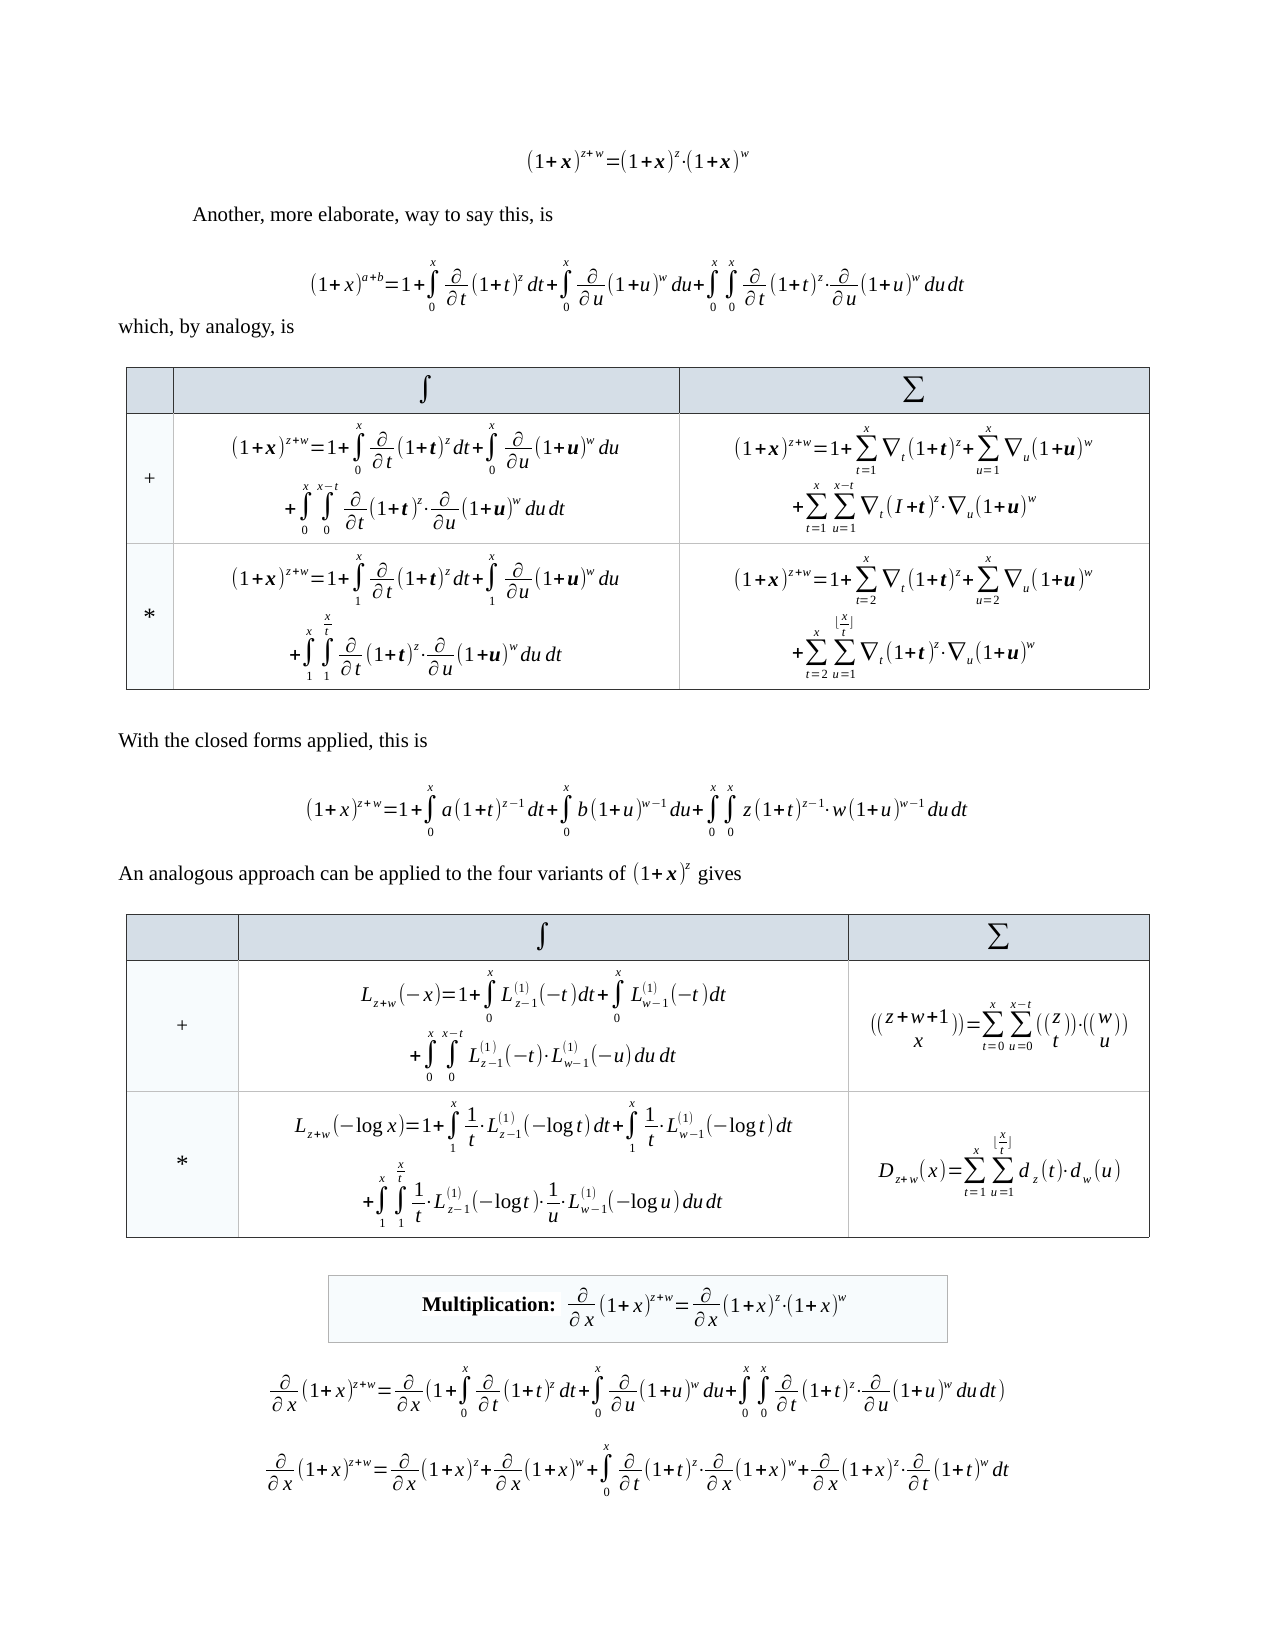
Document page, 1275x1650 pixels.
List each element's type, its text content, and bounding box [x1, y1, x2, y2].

table_header [174, 368, 679, 413]
text Multiplication: [329, 1276, 947, 1342]
table_cell [849, 1092, 1149, 1237]
table_header [239, 915, 848, 960]
text which, by analogy, is [118, 314, 1157, 338]
table_cell [849, 961, 1149, 1091]
table_cell [680, 414, 1149, 543]
table_cell [680, 544, 1149, 689]
table_header [127, 915, 238, 960]
table_cell + [127, 961, 238, 1091]
table_cell [174, 544, 679, 689]
text An analogous approach can be applied to the four variants ofgives [118, 859, 1157, 886]
table_cell [174, 414, 679, 543]
text Another, more elaborate, way to say this, is [118, 202, 1157, 226]
text With the closed forms applied, this is [118, 728, 1157, 752]
table_cell [239, 1092, 848, 1237]
table_header [127, 368, 173, 413]
table_cell + [127, 414, 173, 543]
table_cell * [127, 1092, 238, 1237]
table_cell [239, 961, 848, 1091]
table_header [849, 915, 1149, 960]
table_header [680, 368, 1149, 413]
table_cell * [127, 544, 173, 689]
